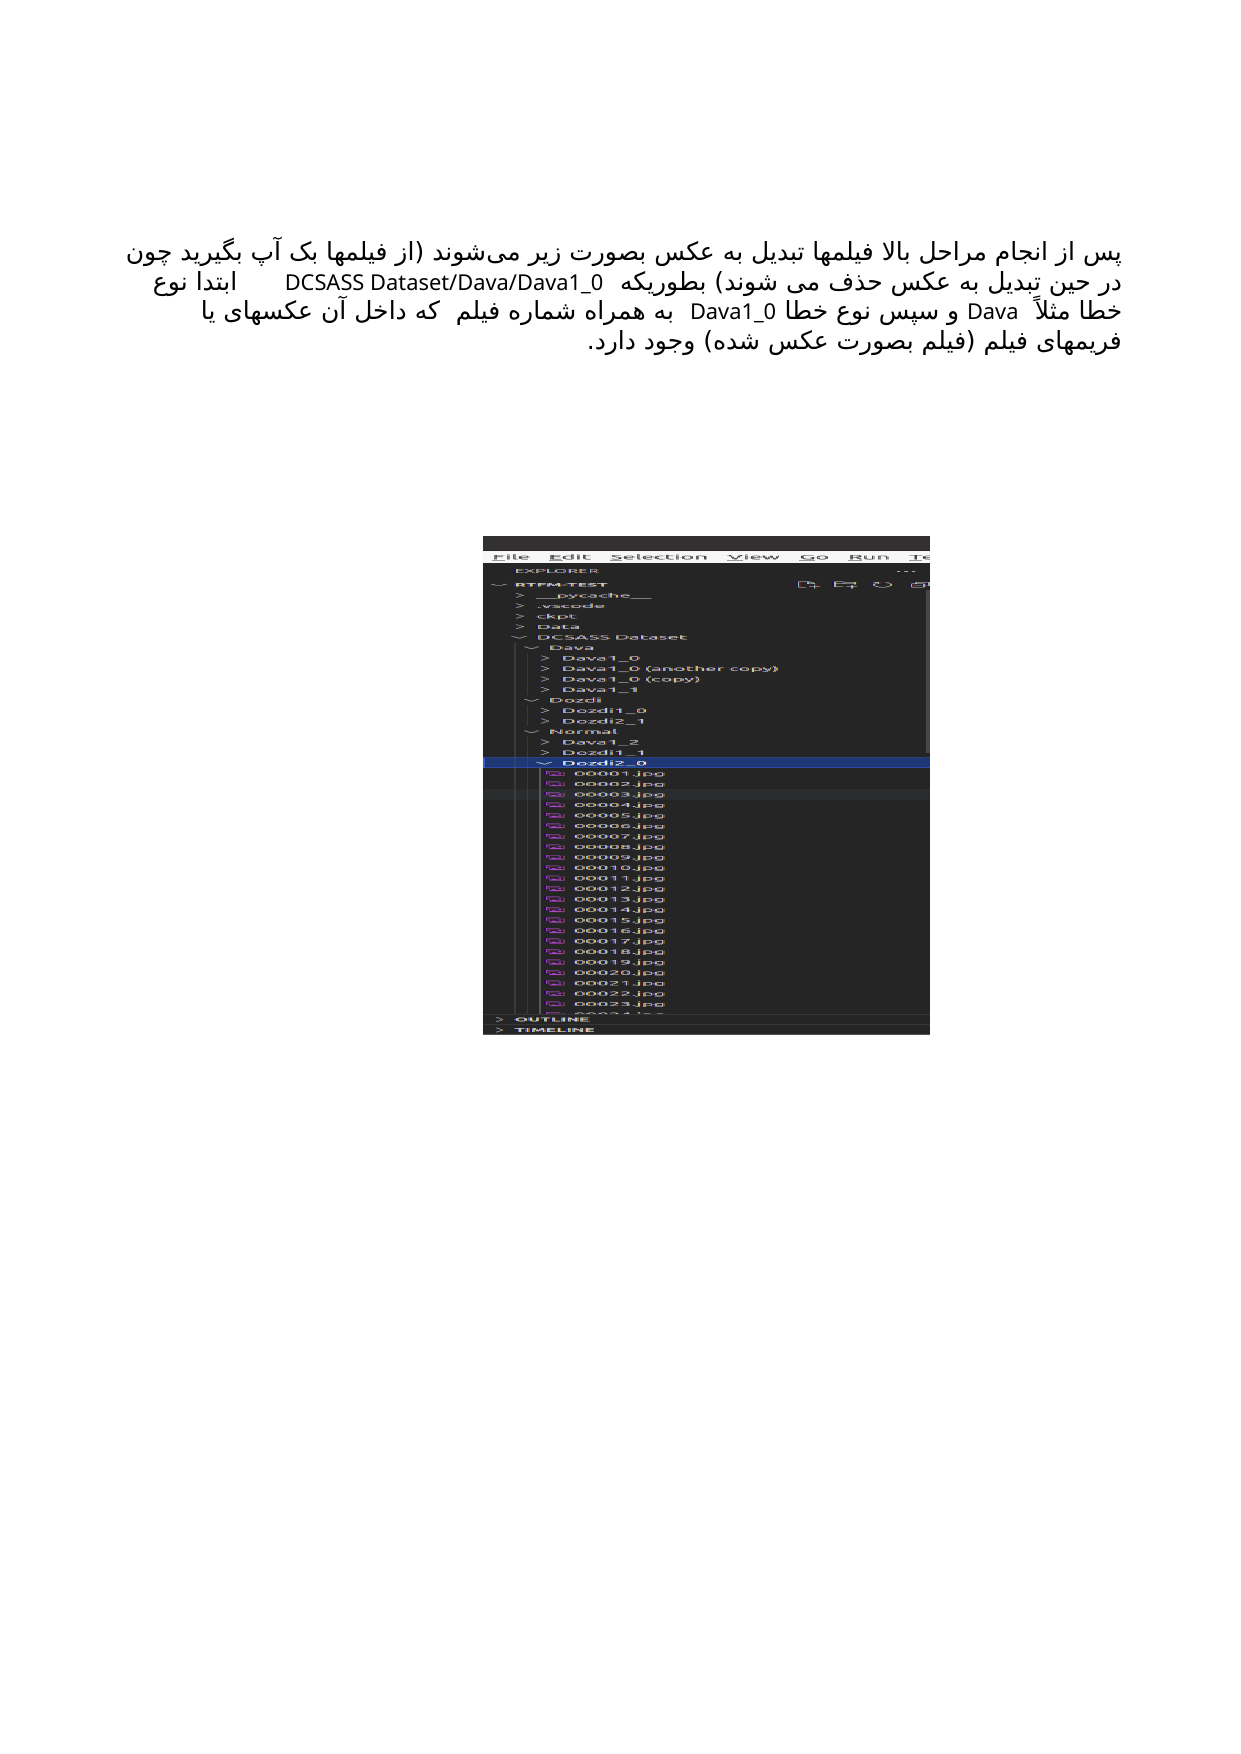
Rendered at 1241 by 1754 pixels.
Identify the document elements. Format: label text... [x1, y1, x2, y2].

text پس از انجام مراحل بالا فیلمها تبدیل به عکس بصورت زیر می‌شوند (از فیلمها بک آپ بگیرید چون در حین تبدیل به عکس حذف می شوند) بطوریکه DCSASS Dataset/Dava/Dava1_0 ابتدا نوع خطا مثلاً Dava و سپس نوع خطا Dava1_0 به همراه شماره فیلم که داخل آن عکسهای یا فریمهای فیلم (فیلم بصورت عکس شده) وجود دارد. [118, 237, 1122, 355]
picture [482, 536, 930, 1035]
